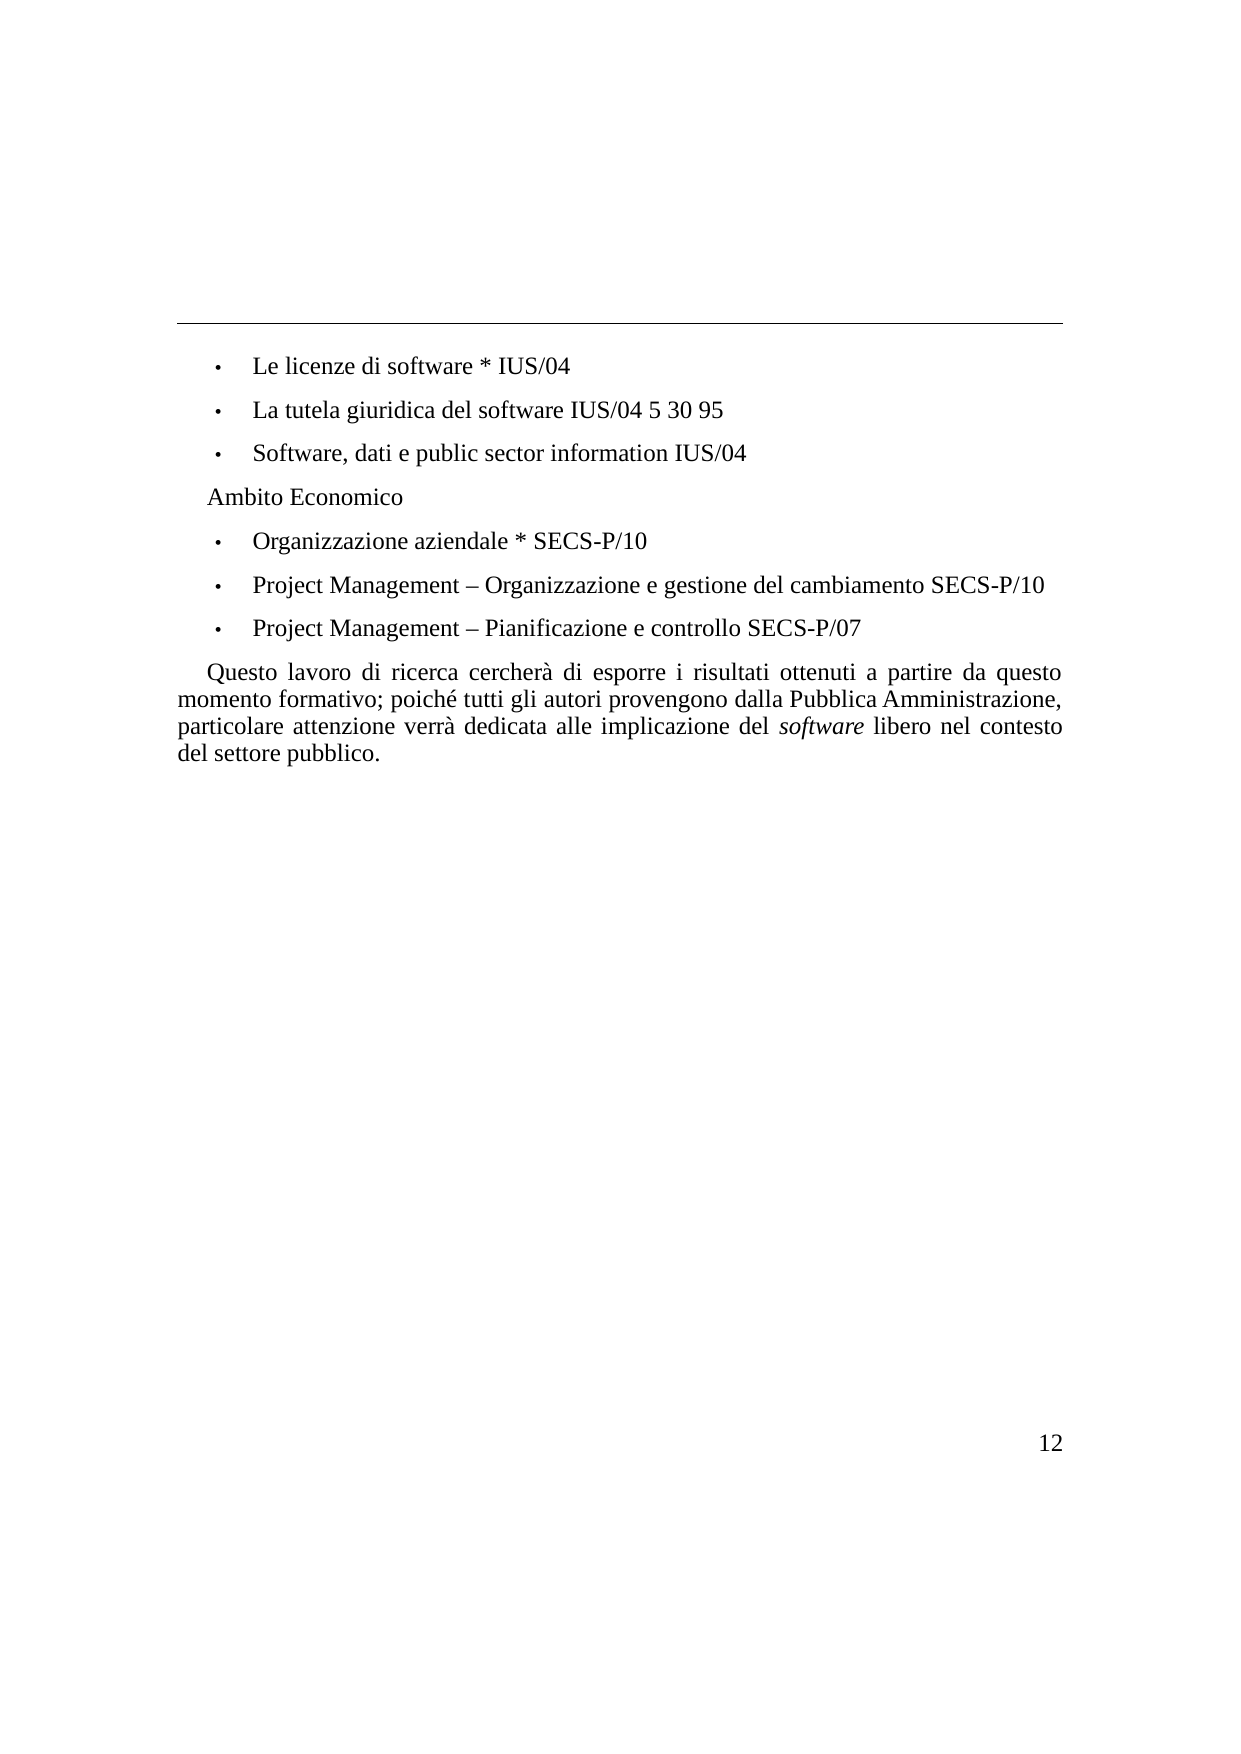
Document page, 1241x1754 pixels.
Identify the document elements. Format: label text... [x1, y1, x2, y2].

list Organizzazione aziendale * SECS-P/10 [215, 528, 1063, 555]
list La tutela giuridica del software IUS/04 5 30 95 [215, 396, 1063, 423]
list Le licenze di software * IUS/04 [215, 353, 1063, 380]
list Project Management – Organizzazione e gestione del cambiamento SECS-P/10 [215, 571, 1063, 598]
text Questo lavoro di ricerca cercherà di esporre i risultati ottenuti a partire da questo momento formativo; poiché tutti gli autori provengono dalla Pubblica Amministrazione, particolare attenzione verrà dedicata alle implicazione del software libero nel contesto del settore pubblico. [177, 659, 1063, 767]
list Project Management – Pianificazione e controllo SECS-P/07 [215, 615, 1063, 642]
text Ambito Economico [177, 484, 1063, 511]
list Software, dati e public sector information IUS/04 [215, 440, 1063, 467]
